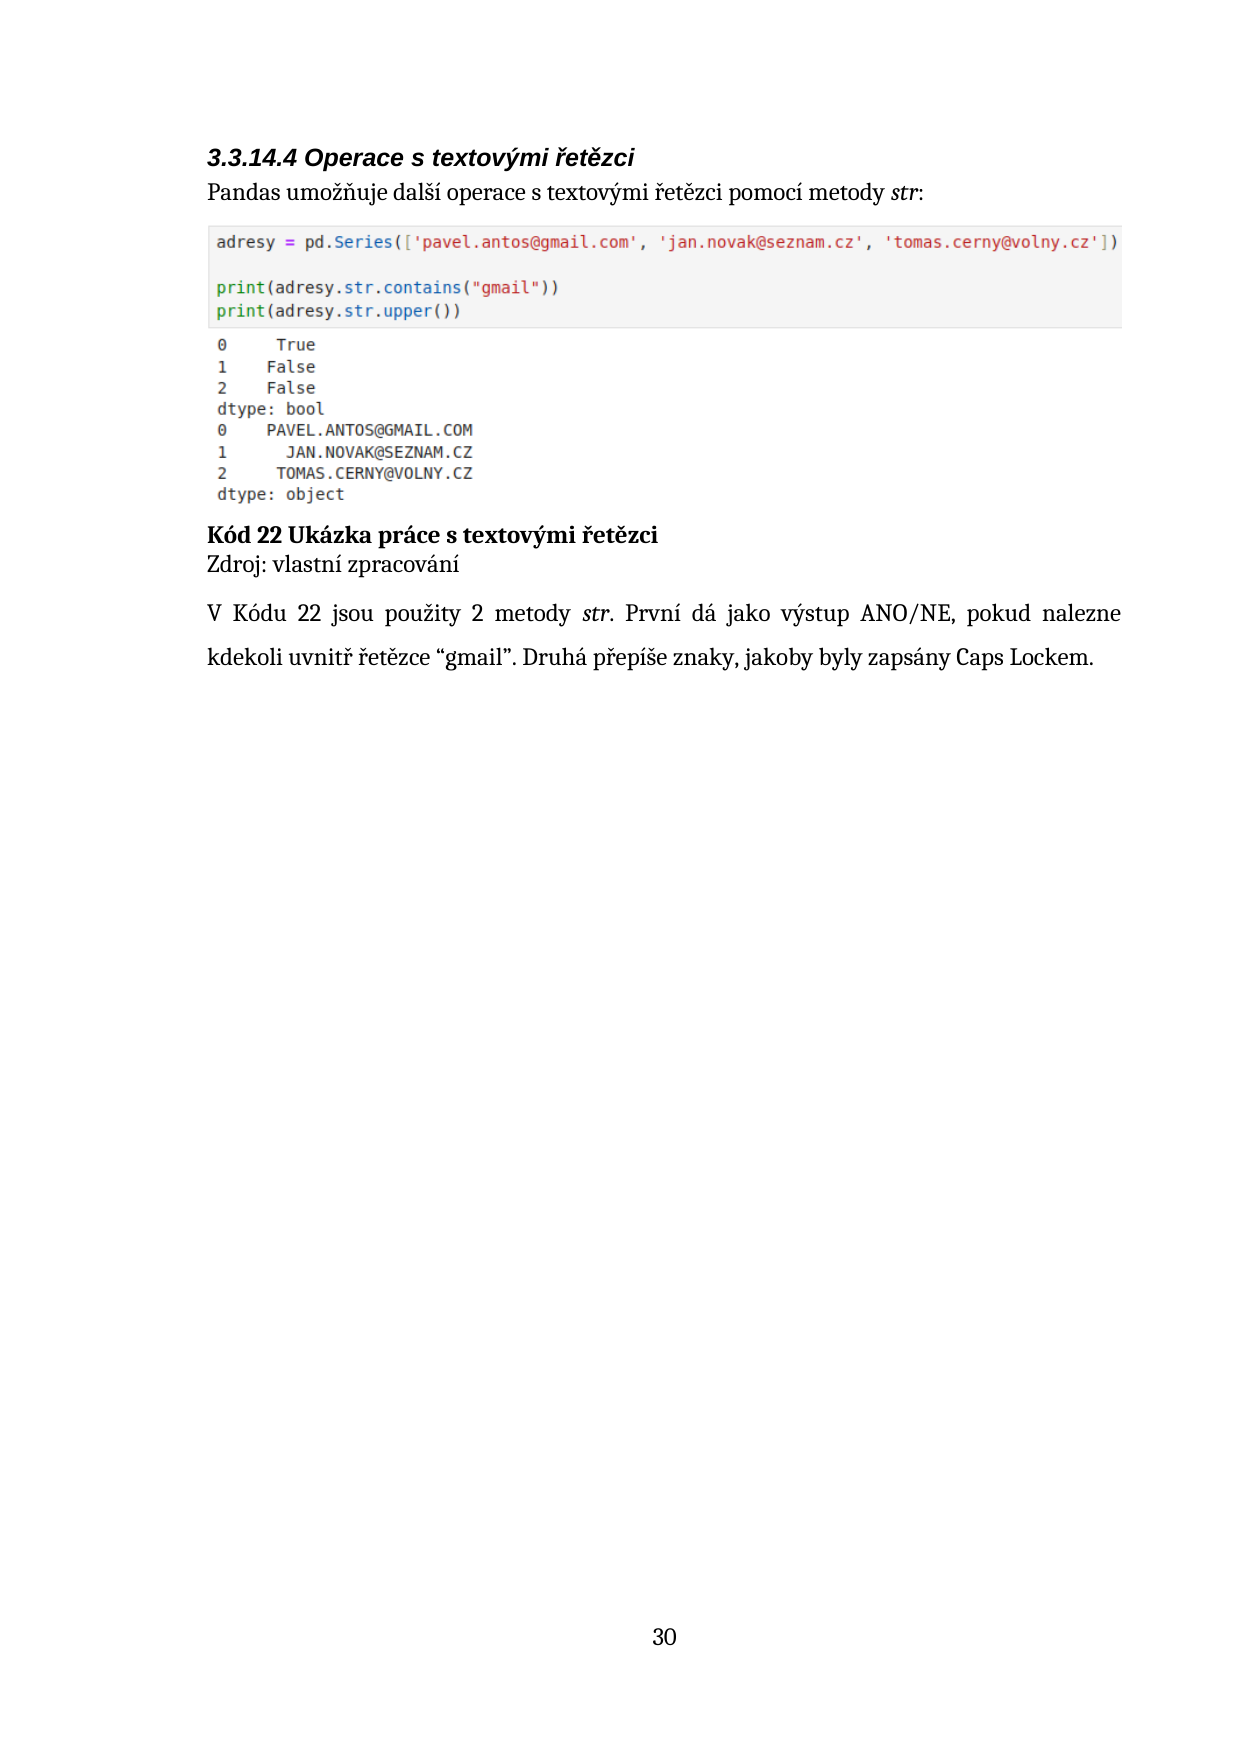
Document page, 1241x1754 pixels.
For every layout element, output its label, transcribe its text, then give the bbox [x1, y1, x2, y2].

text Zdroj: vlastní zpracování [207, 550, 1122, 578]
title Kód 22 Ukázka práce s textovými řetězci [207, 521, 1122, 550]
text Pandas umožňuje další operace s textovými řetězci pomocí metody str: [207, 178, 1122, 207]
picture [206, 221, 1122, 507]
subtitle 3.3.14.4 Operace s textovými řetězci [207, 143, 1122, 172]
text V Kódu 22 jsou použity 2 metody str. První dá jako výstup ANO/NE, pokud nalezne kdekoli uvnitř řetězce “gmail”. Druhá přepíše znaky, jakoby byly zapsány Caps Lockem. [207, 599, 1122, 671]
